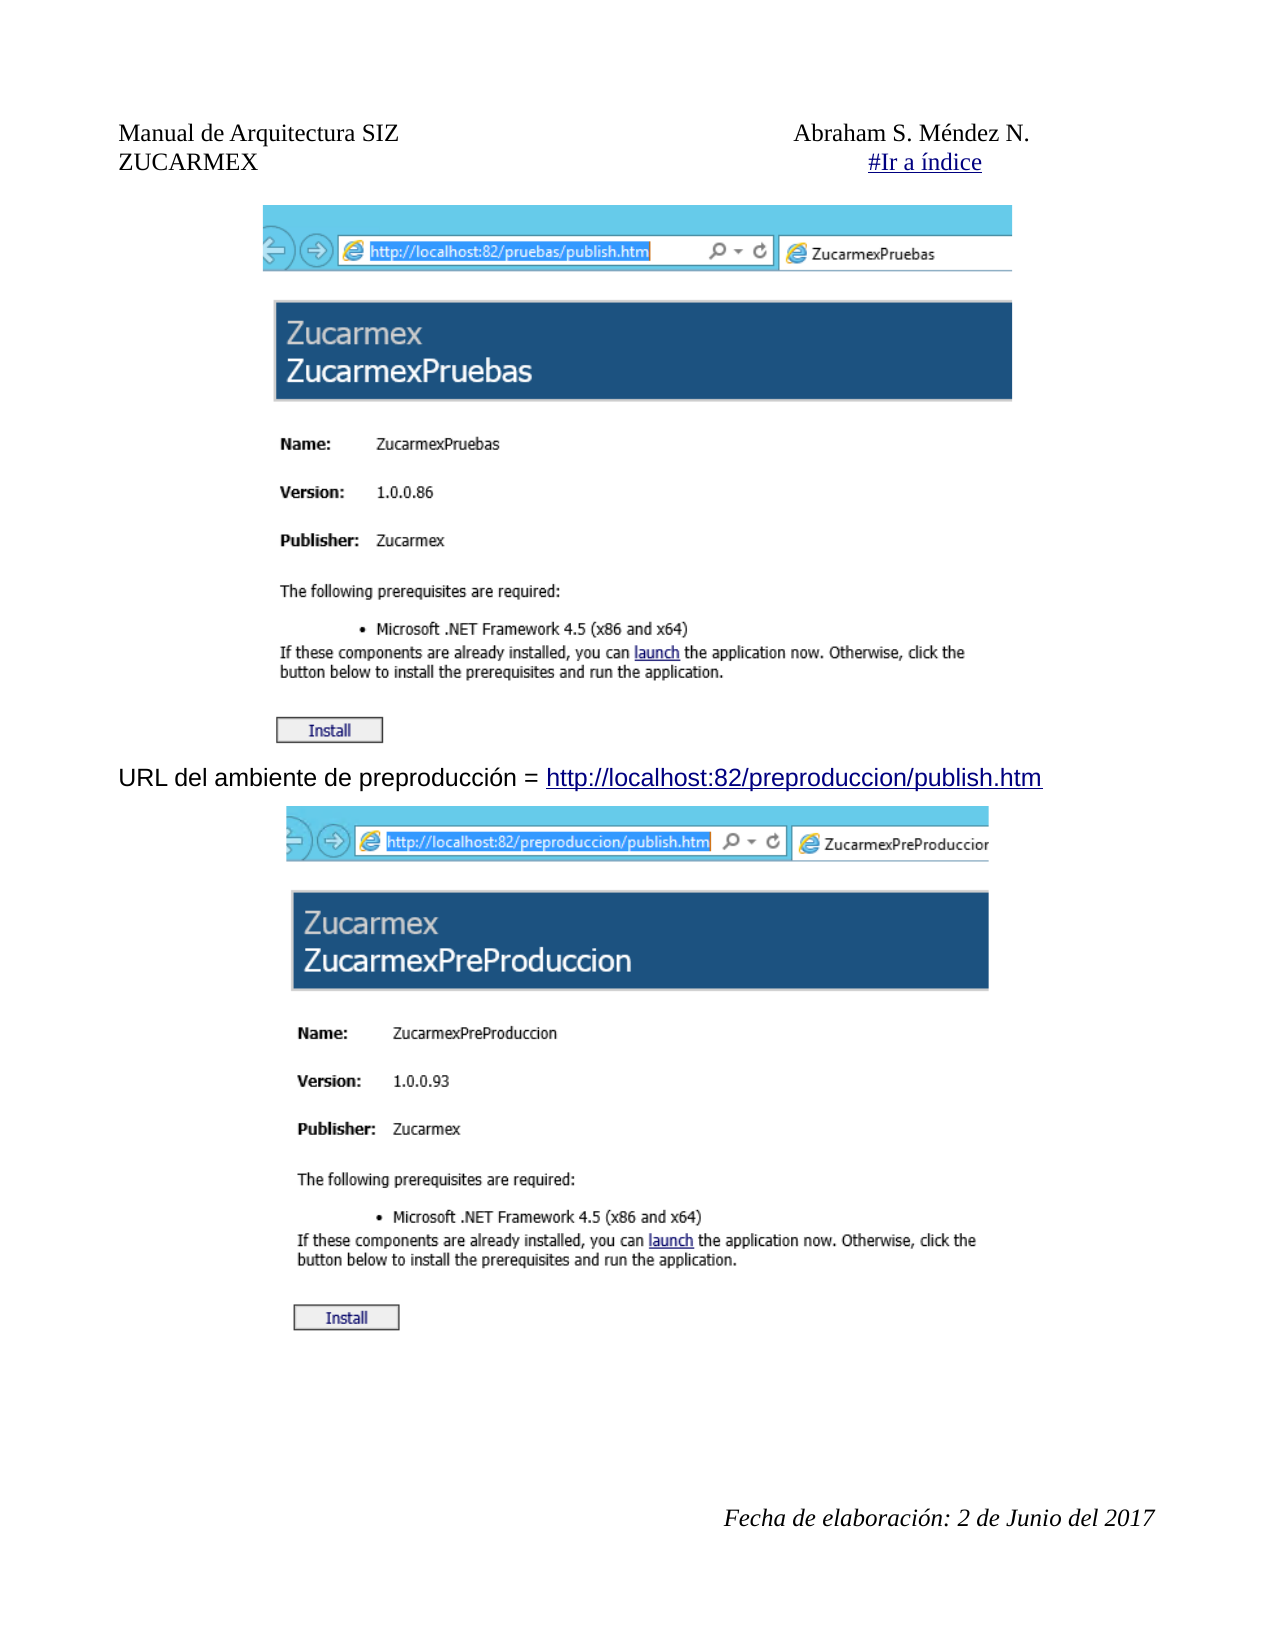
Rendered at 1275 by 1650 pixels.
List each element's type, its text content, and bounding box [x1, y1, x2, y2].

picture [262, 205, 1013, 764]
picture [286, 806, 989, 1346]
text URL del ambiente de preproducción = http://localhost:82/preproduccion/publish.htm [118, 205, 1157, 792]
